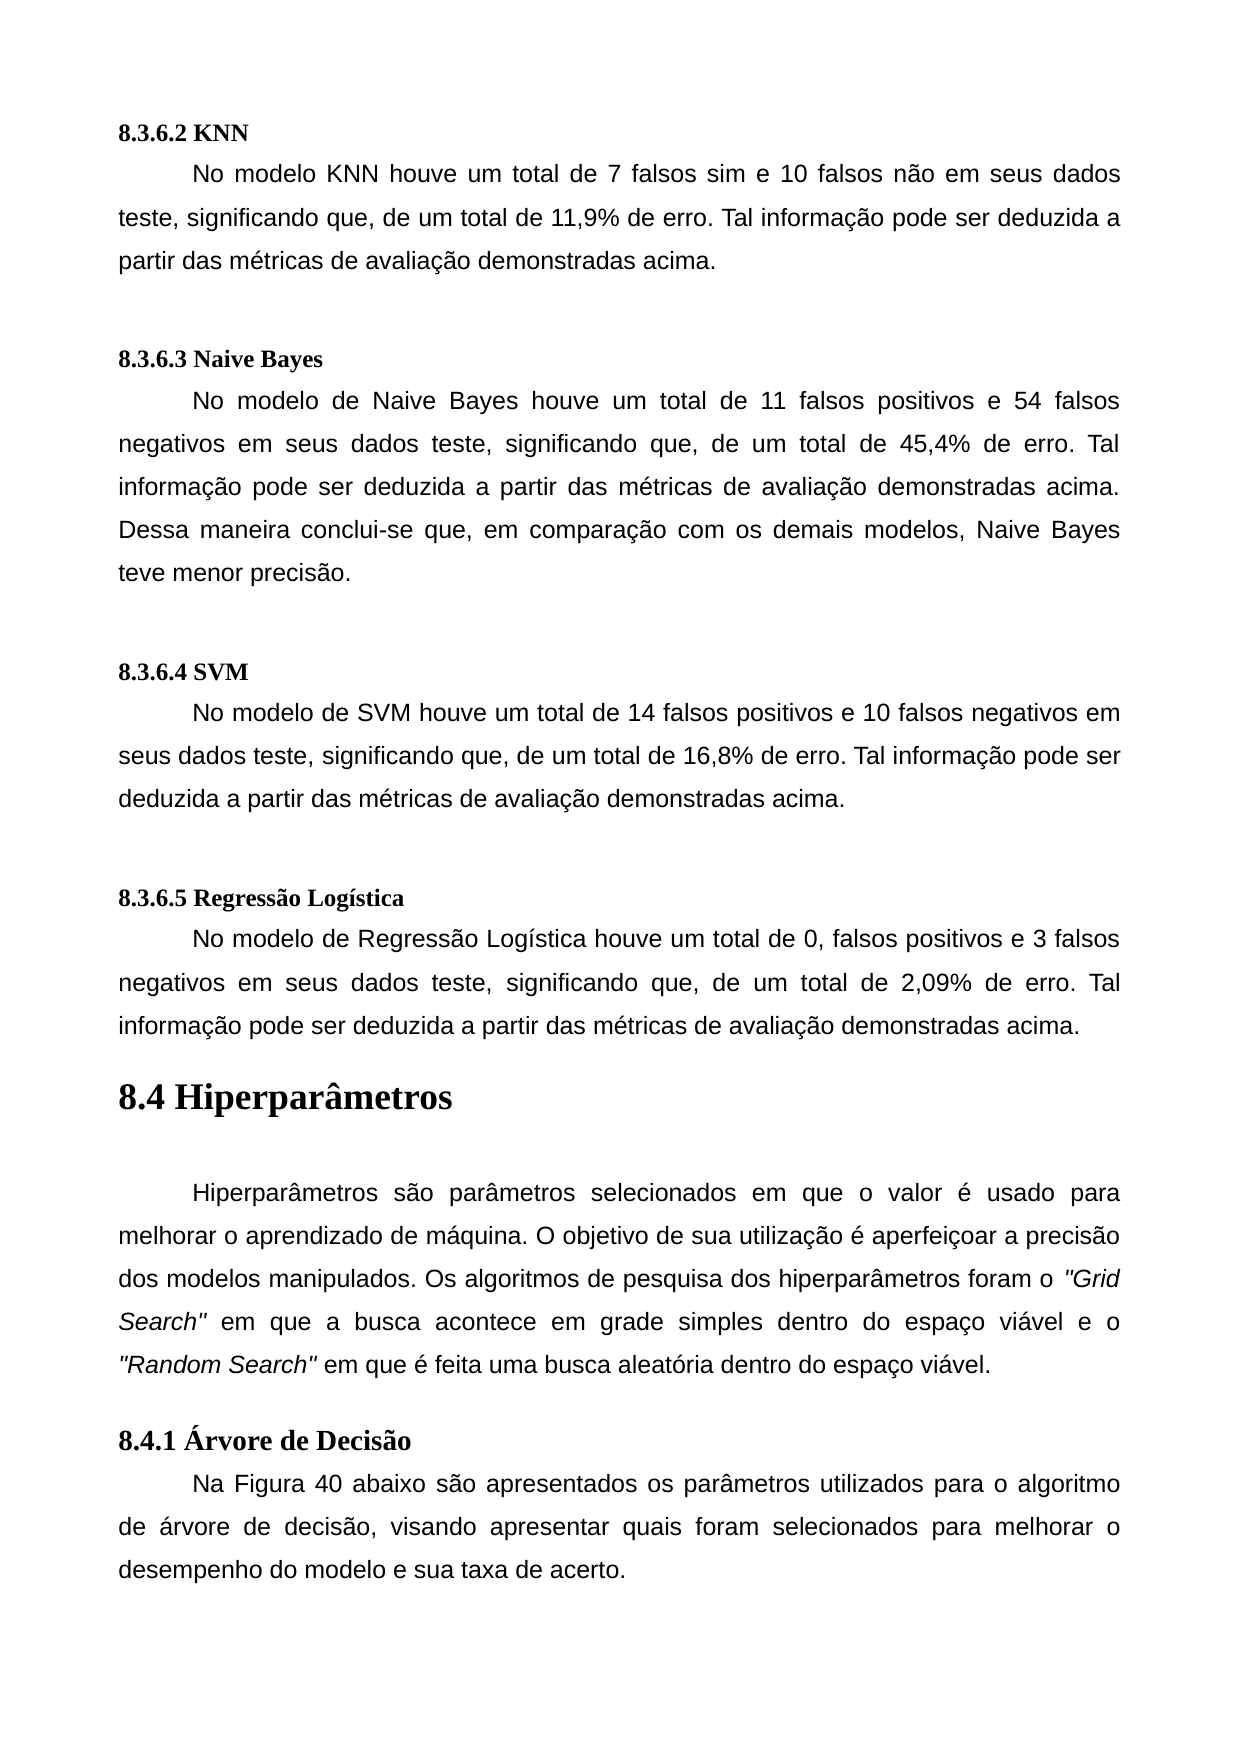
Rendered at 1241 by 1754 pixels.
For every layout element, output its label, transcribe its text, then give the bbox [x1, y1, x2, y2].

subtitle 8.4 Hiperparâmetros [118, 1074, 1122, 1118]
text No modelo KNN houve um total de 7 falsos sim e 10 falsos não em seus dados teste, significando que, de um total de 11,9% de erro. Tal informação pode ser deduzida a partir das métricas de avaliação demonstradas acima. [118, 159, 1122, 274]
text Na Figura 40 abaixo são apresentados os parâmetros utilizados para o algoritmo de árvore de decisão, visando apresentar quais foram selecionados para melhorar o desempenho do modelo e sua taxa de acerto. [118, 1469, 1122, 1584]
subtitle 8.4.1 Árvore de Decisão [118, 1423, 1122, 1456]
subtitle 8.3.6.5 Regressão Logística [118, 883, 1122, 912]
text No modelo de SVM houve um total de 14 falsos positivos e 10 falsos negativos em seus dados teste, significando que, de um total de 16,8% de erro. Tal informação pode ser deduzida a partir das métricas de avaliação demonstradas acima. [118, 698, 1122, 813]
text No modelo de Regressão Logística houve um total de 0, falsos positivos e 3 falsos negativos em seus dados teste, significando que, de um total de 2,09% de erro. Tal informação pode ser deduzida a partir das métricas de avaliação demonstradas acima. [118, 924, 1122, 1039]
subtitle 8.3.6.3 Naive Bayes [118, 344, 1122, 373]
text Hiperparâmetros são parâmetros selecionados em que o valor é usado para melhorar o aprendizado de máquina. O objetivo de sua utilização é aperfeiçoar a precisão dos modelos manipulados. Os algoritmos de pesquisa dos hiperparâmetros foram o "Grid Search" em que a busca acontece em grade simples dentro do espaço viável e o "Random Search" em que é feita uma busca aleatória dentro do espaço viável. [118, 1178, 1122, 1379]
subtitle 8.3.6.4 SVM [118, 657, 1122, 686]
text No modelo de Naive Bayes houve um total de 11 falsos positivos e 54 falsos negativos em seus dados teste, significando que, de um total de 45,4% de erro. Tal informação pode ser deduzida a partir das métricas de avaliação demonstradas acima. Dessa maneira conclui-se que, em comparação com os demais modelos, Naive Bayes teve menor precisão. [118, 386, 1122, 587]
subtitle 8.3.6.2 KNN [118, 118, 1122, 147]
